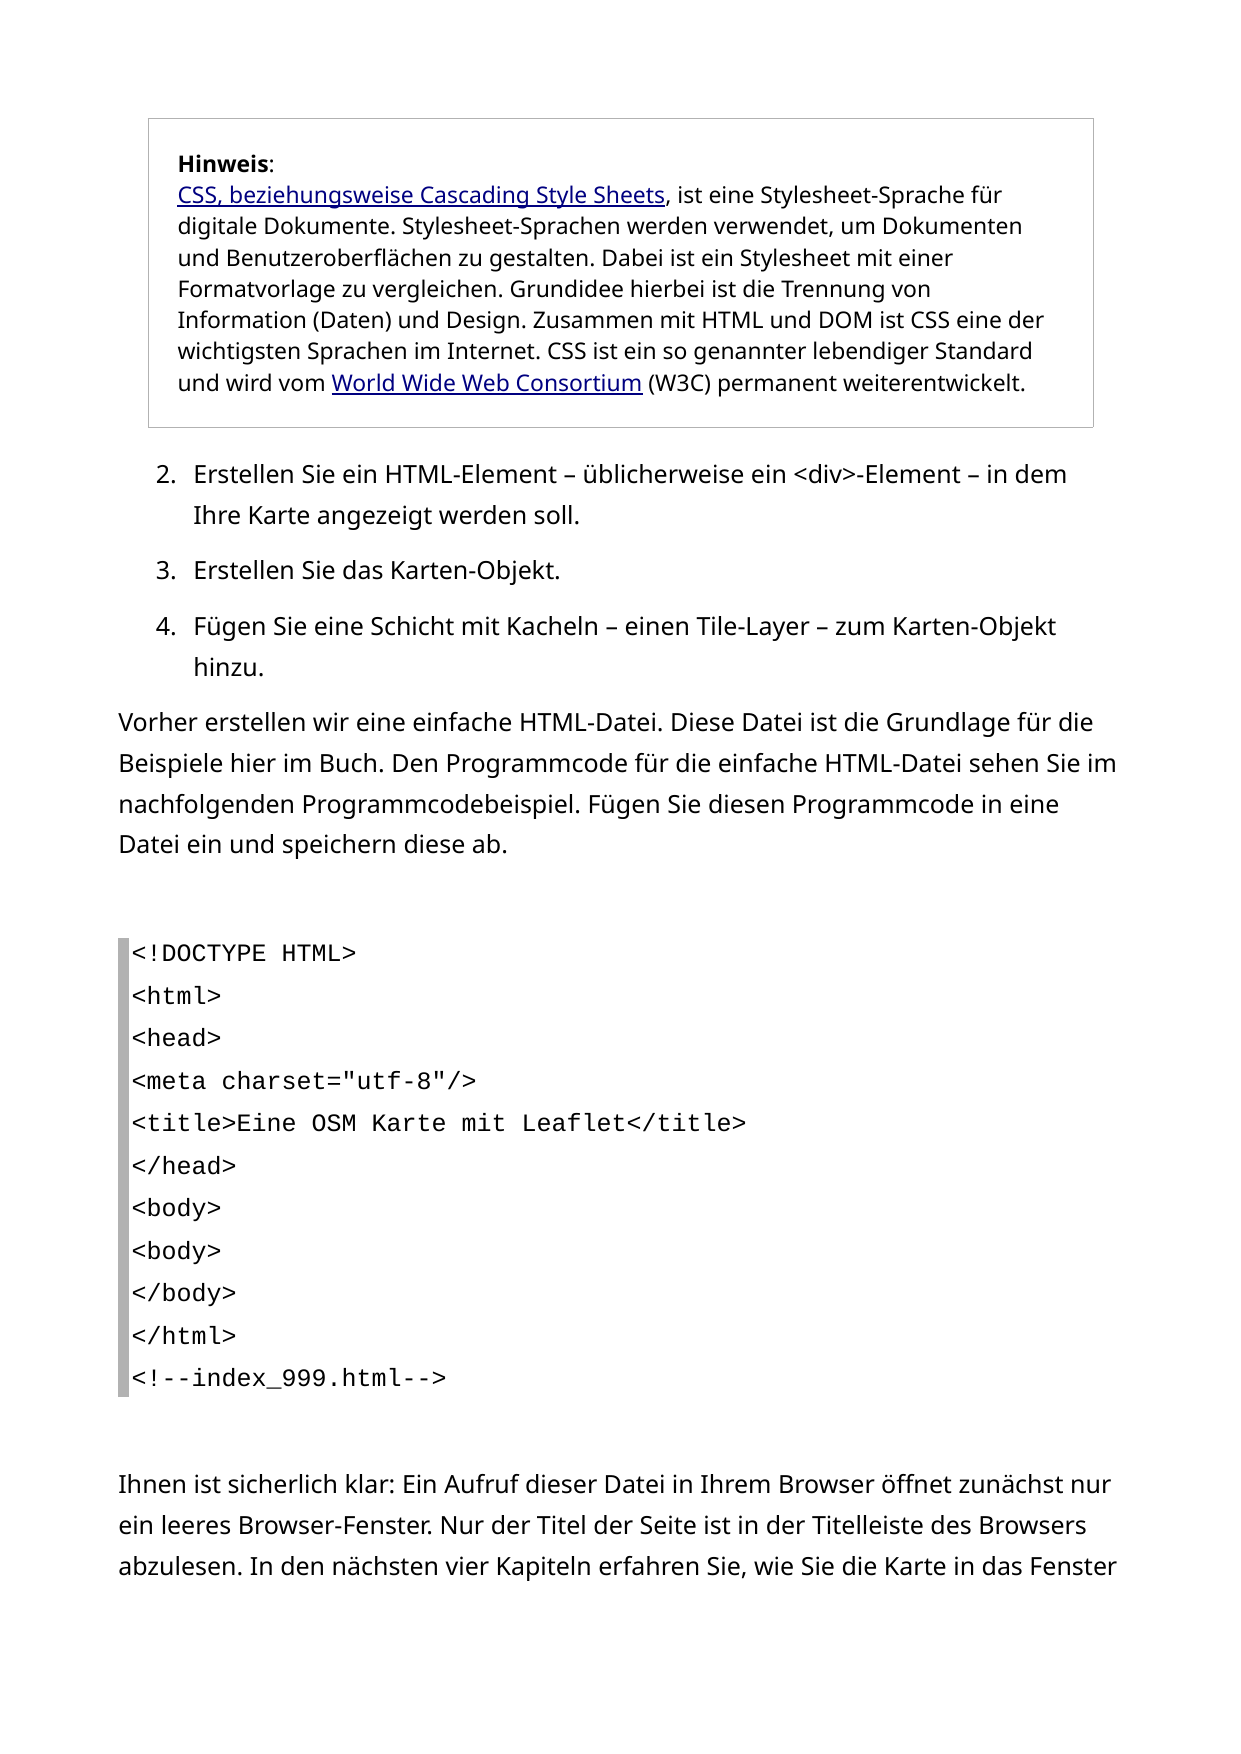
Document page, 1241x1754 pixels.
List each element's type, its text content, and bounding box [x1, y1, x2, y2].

text </body> [129, 1278, 1122, 1309]
text <html> [129, 981, 1122, 1012]
list Erstellen Sie ein HTML-Element – üblicherweise ein <div>-Element – in dem Ihre Karte angezeigt werden soll. [156, 457, 1122, 532]
list Fügen Sie eine Schicht mit Kacheln – einen Tile-Layer – zum Karten-Objekt hinzu. [156, 608, 1122, 683]
text <!--index_999.html--> [129, 1363, 1122, 1397]
text Vorher erstellen wir eine einfache HTML-Datei. Diese Datei ist die Grundlage für die Beispiele hier im Buch. Den Programmcode für die einfache HTML-Datei sehen Sie im nachfolgenden Programmcodebeispiel. Fügen Sie diesen Programmcode in eine Datei ein und speichern diese ab. [118, 705, 1122, 861]
text Hinweis: CSS, beziehungsweise Cascading Style Sheets, ist eine Stylesheet-Sprache für digitale Dokumente. Stylesheet-Sprachen werden verwendet, um Dokumenten und Benutzeroberflächen zu gestalten. Dabei ist ein Stylesheet mit einer Formatvorlage zu vergleichen. Grundidee hierbei ist die Trennung von Information (Daten) und Design. Zusammen mit HTML und DOM ist CSS eine der wichtigsten Sprachen im Internet. CSS ist ein so genannter lebendiger Standard und wird vom World Wide Web Consortium (W3C) permanent weiterentwickelt. [149, 119, 1093, 427]
list Erstellen Sie das Karten-Objekt. [156, 553, 1122, 587]
text </head> [129, 1151, 1122, 1182]
text </html> [129, 1321, 1122, 1352]
text <body> [129, 1236, 1122, 1267]
text Ihnen ist sicherlich klar: Ein Aufruf dieser Datei in Ihrem Browser öffnet zunächst nur ein leeres Browser-Fenster. Nur der Titel der Seite ist in der Titelleiste des Browsers abzulesen. In den nächsten vier Kapiteln erfahren Sie, wie Sie die Karte in das Fenster [118, 1467, 1122, 1582]
text <title>Eine OSM Karte mit Leaflet</title> [129, 1108, 1122, 1139]
text <head> [129, 1023, 1122, 1054]
text <meta charset="utf-8"/> [129, 1066, 1122, 1097]
text <body> [129, 1193, 1122, 1224]
text <!DOCTYPE HTML> [129, 938, 1122, 969]
